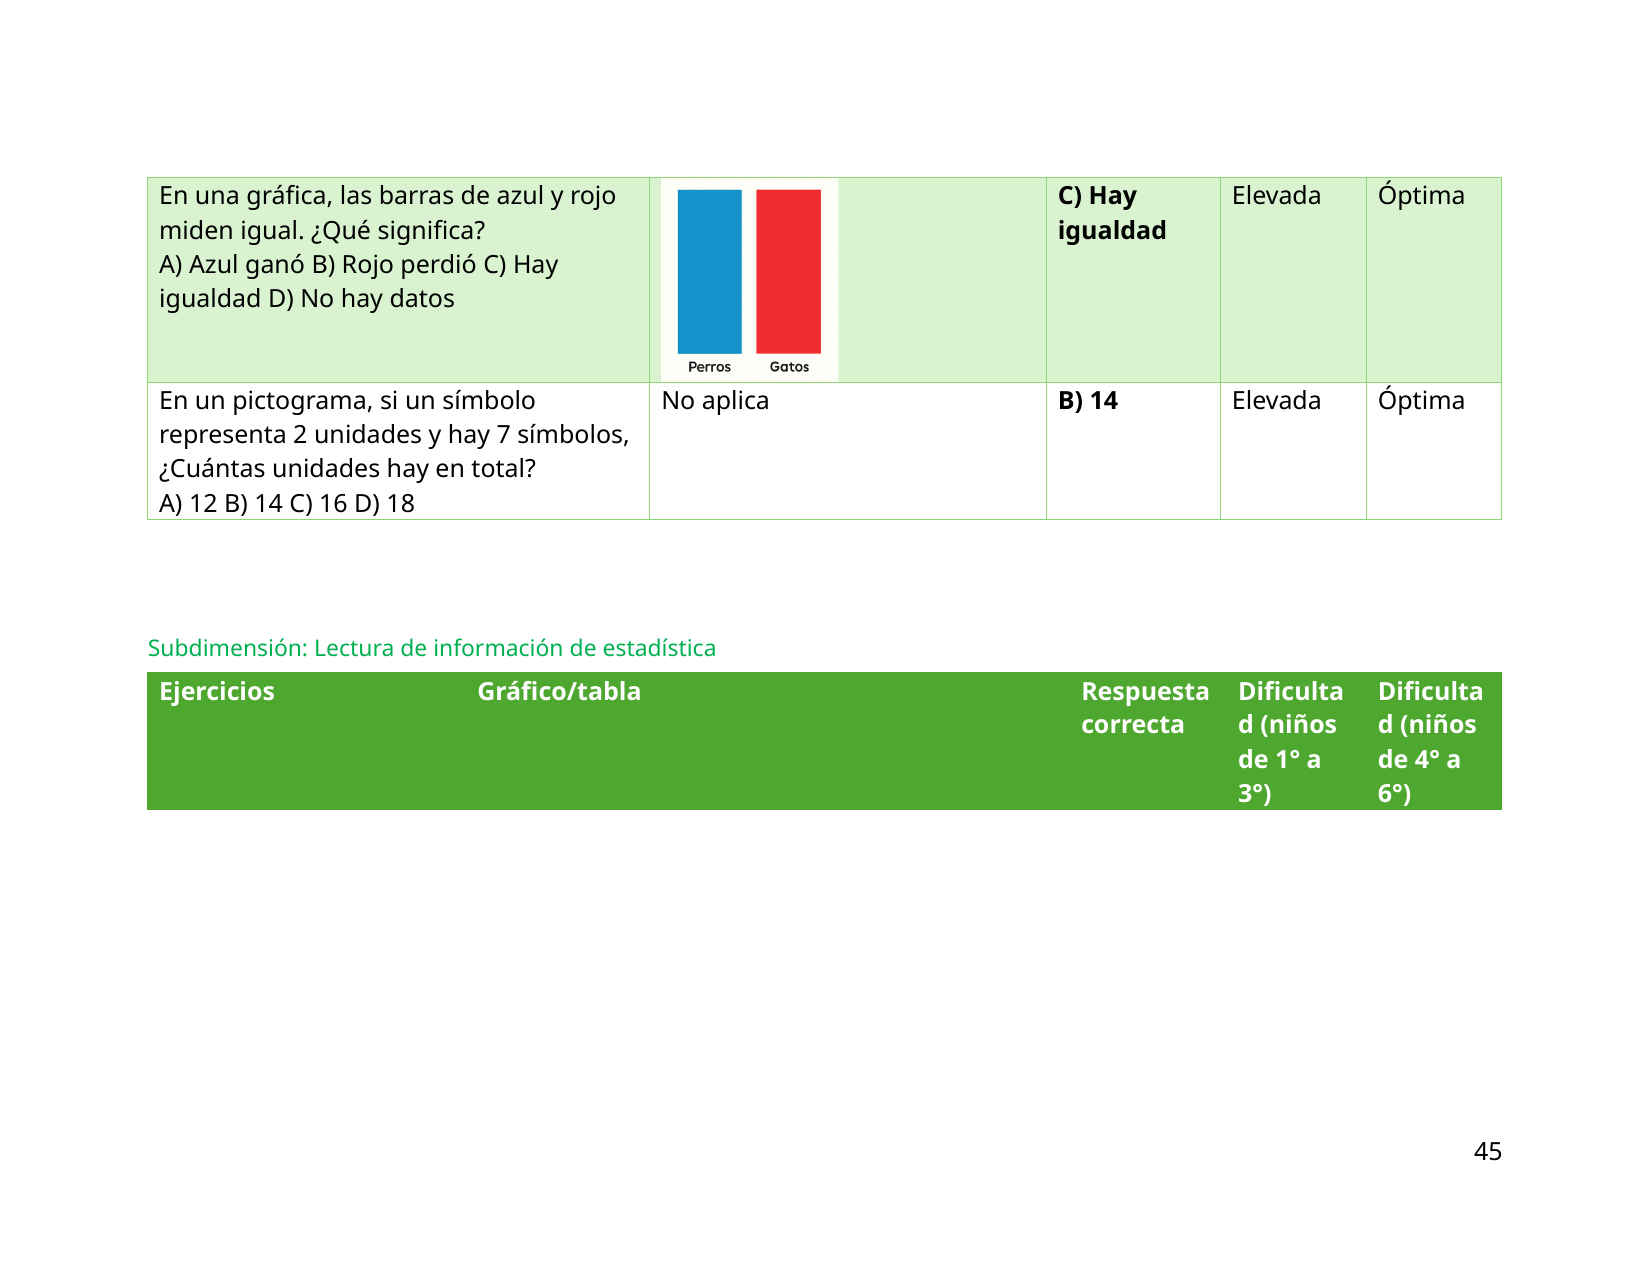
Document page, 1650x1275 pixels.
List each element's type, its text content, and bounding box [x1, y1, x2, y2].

picture [661, 178, 839, 382]
table_header Dificultad (niños de 4° a 6°) [1367, 673, 1501, 809]
table_cell C) Hay igualdad [1047, 178, 1220, 382]
table_cell Elevada [1221, 383, 1366, 519]
table_cell Óptima [1367, 178, 1501, 382]
table_cell Óptima [1367, 383, 1501, 519]
table_header Ejercicios [148, 673, 465, 809]
table_cell Elevada [1221, 178, 1366, 382]
table_cell En una gráfica, las barras de azul y rojo miden igual. ¿Qué significa? A) Azul ganó B) Rojo perdió C) Hay igualdad D) No hay datos [148, 178, 649, 382]
table_cell No aplica [650, 383, 1046, 519]
table_cell B) 14 [1047, 383, 1220, 519]
table_cell [839, 178, 1046, 382]
table_header Gráfico/tabla [466, 673, 1069, 809]
table_header Dificultad (niños de 1° a 3°) [1227, 673, 1366, 809]
table_cell [650, 178, 661, 382]
subtitle Subdimensión: Lectura de información de estadística [148, 632, 1502, 663]
table_header Respuesta correcta [1070, 673, 1226, 809]
table_cell En un pictograma, si un símbolo representa 2 unidades y hay 7 símbolos, ¿Cuántas unidades hay en total? A) 12 B) 14 C) 16 D) 18 [148, 383, 649, 519]
